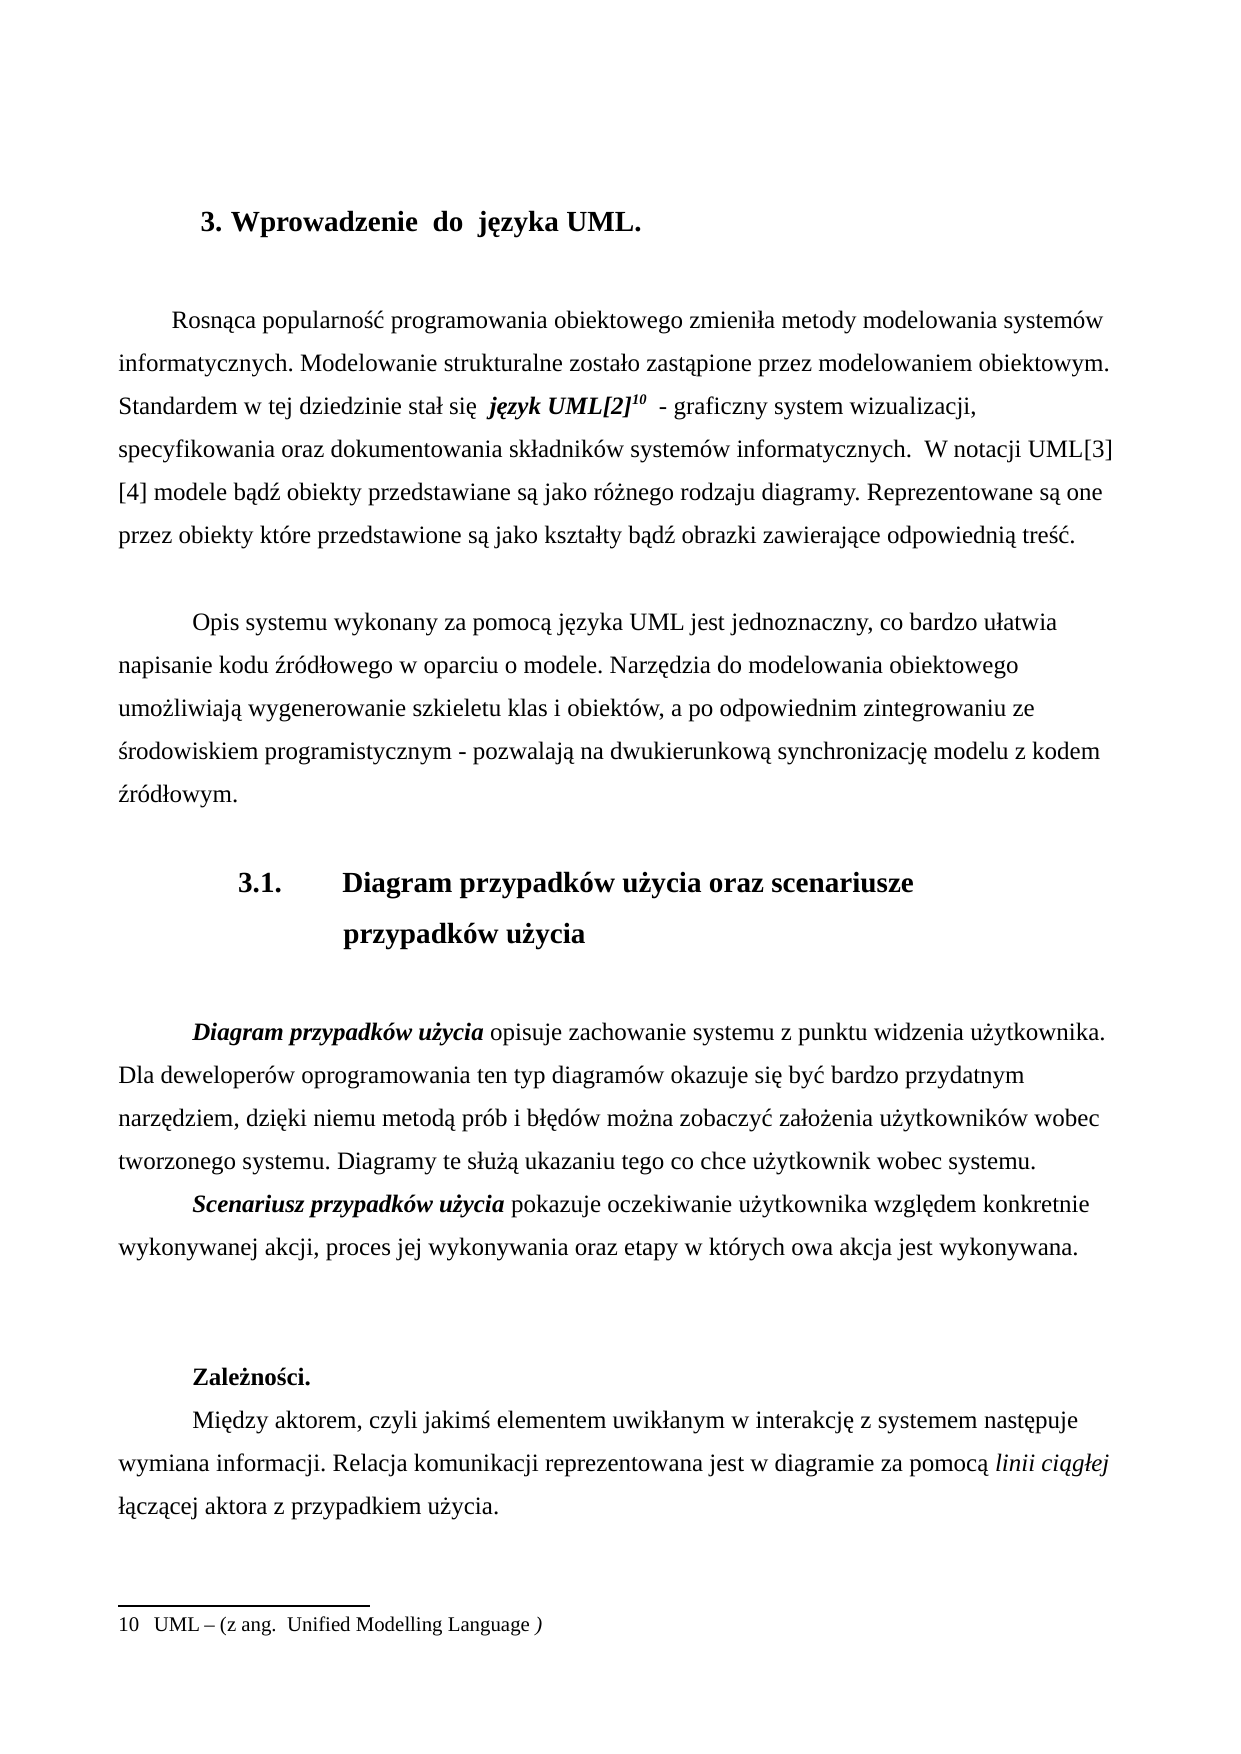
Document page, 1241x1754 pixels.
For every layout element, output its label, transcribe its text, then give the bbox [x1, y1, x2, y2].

text Rosnąca popularność programowania obiektowego zmieniła metody modelowania systemów informatycznych. Modelowanie strukturalne zostało zastąpione przez modelowaniem obiektowym. Standardem w tej dziedzinie stał się język UML[2] - graficzny system wizualizacji, specyfikowania oraz dokumentowania składników systemów informatycznych. W notacji UML[3][4] modele bądź obiekty przedstawiane są jako różnego rodzaju diagramy. Reprezentowane są one przez obiekty które przedstawione są jako kształty bądź obrazki zawierające odpowiednią treść. [118, 305, 1122, 549]
text Diagram przypadków użycia opisuje zachowanie systemu z punktu widzenia użytkownika. Dla deweloperów oprogramowania ten typ diagramów okazuje się być bardzo przydatnym narzędziem, dzięki niemu metodą prób i błędów można zobaczyć założenia użytkowników wobec tworzonego systemu. Diagramy te służą ukazaniu tego co chce użytkownik wobec systemu. [118, 1017, 1122, 1175]
text UML – (z ang. Unified Modelling Language ) [118, 1612, 1122, 1636]
text Między aktorem, czyli jakimś elementem uwikłanym w interakcję z systemem następuje wymiana informacji. Relacja komunikacji reprezentowana jest w diagramie za pomocą linii ciągłej łączącej aktora z przypadkiem użycia. [118, 1405, 1122, 1520]
text Opis systemu wykonany za pomocą języka UML jest jednoznaczny, co bardzo ułatwia napisanie kodu źródłowego w oparciu o modele. Narzędzia do modelowania obiektowego umożliwiają wygenerowanie szkieletu klas i obiektów, a po odpowiednim zintegrowaniu ze środowiskiem programistycznym - pozwalają na dwukierunkową synchronizację modelu z kodem źródłowym. [118, 607, 1122, 808]
list Diagram przypadków użycia oraz scenariusze [231, 866, 1122, 899]
list przypadków użycia [306, 916, 1122, 1000]
text Scenariusz przypadków użycia pokazuje oczekiwanie użytkownika względem konkretnie wykonywanej akcji, proces jej wykonywania oraz etapy w których owa akcja jest wykonywana. [118, 1189, 1122, 1261]
list Wprowadzenie do języka UML. [193, 204, 1122, 288]
text Zależności. [118, 1362, 1122, 1390]
